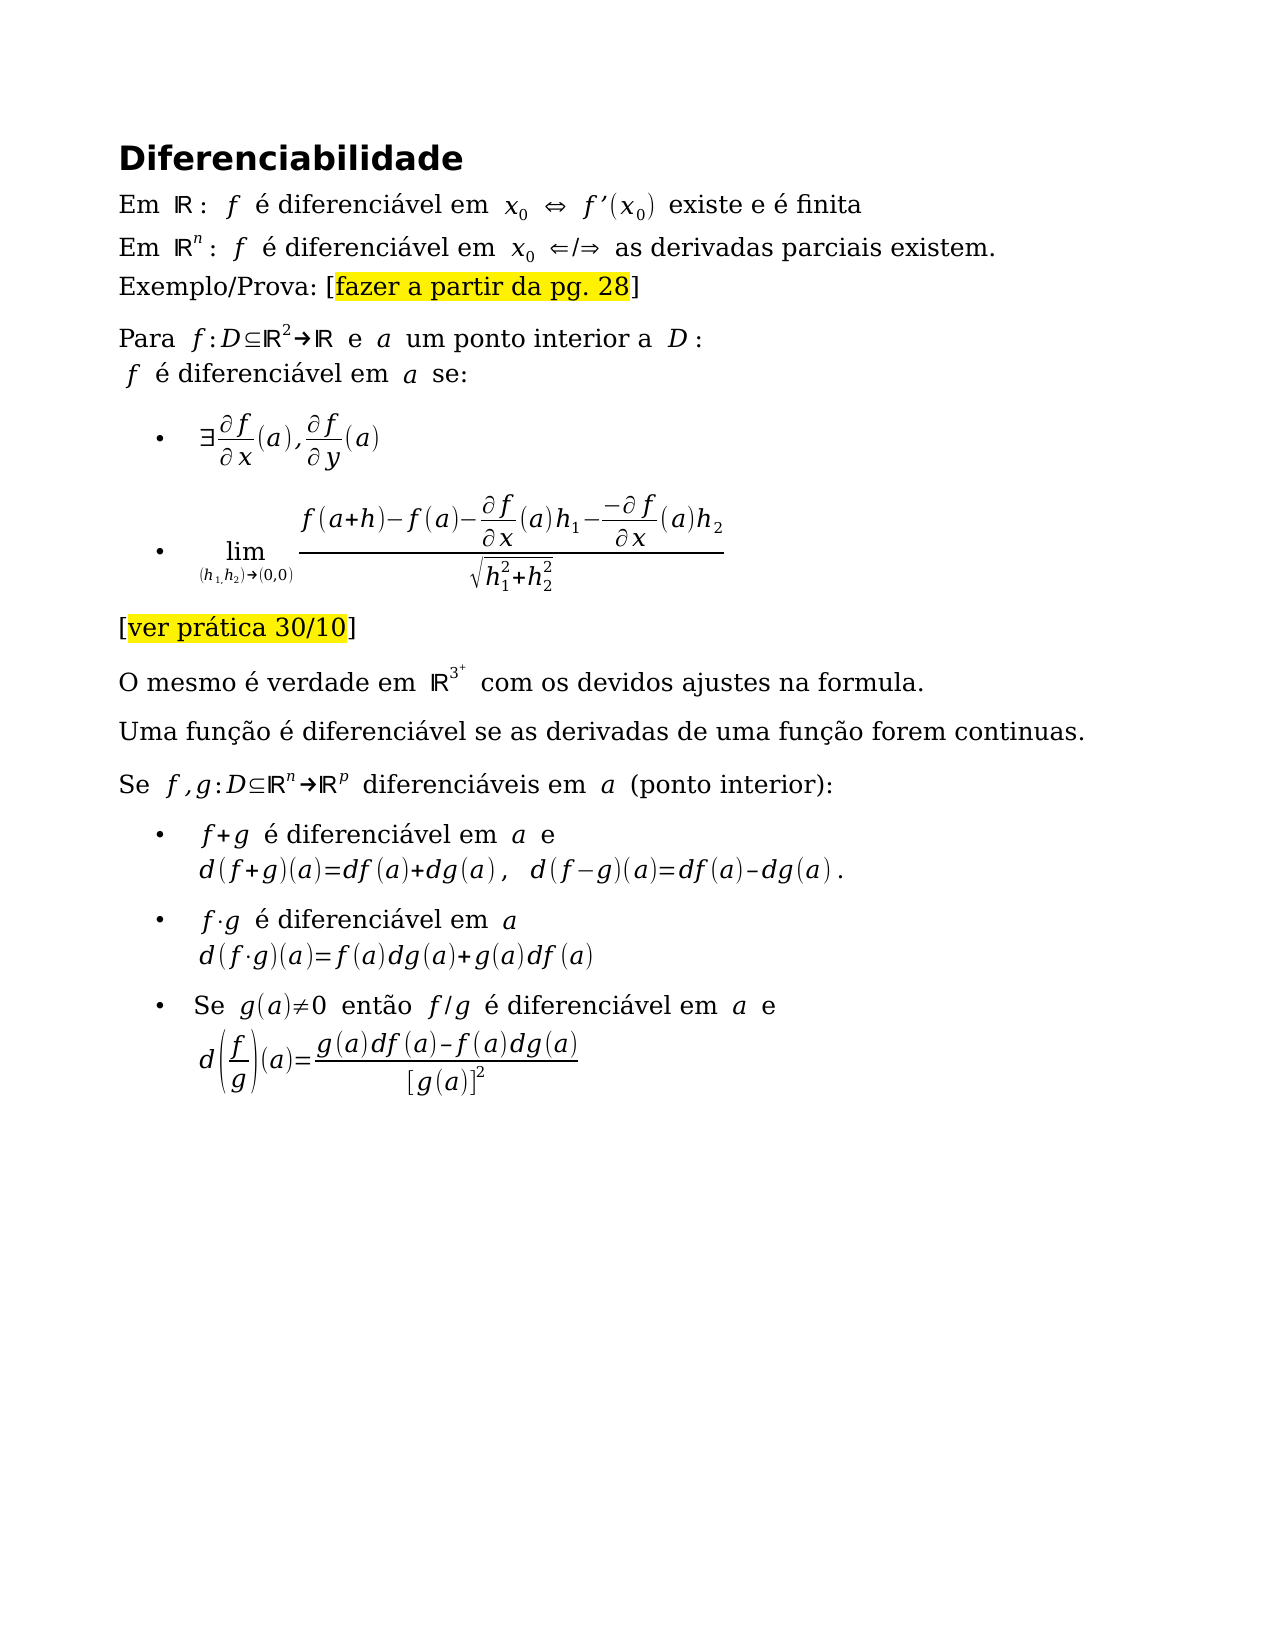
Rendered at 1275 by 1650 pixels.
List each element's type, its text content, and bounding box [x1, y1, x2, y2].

text Em : é diferenciável em existe e é finita Em : é diferenciável em as derivadas parciais existem. Exemplo/Prova: [fazer a partir da pg. 28] [118, 191, 1157, 301]
list é diferenciável em e , . [156, 820, 1157, 885]
subtitle Diferenciabilidade [118, 139, 1157, 178]
text Se diferenciáveis em (ponto interior): [118, 767, 1157, 799]
text O mesmo é verdade em com os devidos ajustes na formula. [118, 663, 1157, 697]
list Se então é diferenciável em e [156, 991, 1157, 1097]
list é diferenciável em [156, 906, 1157, 971]
text Para e um ponto interior a : é diferenciável em se: [118, 321, 1157, 389]
text [ver prática 30/10] [118, 613, 1157, 643]
text Uma função é diferenciável se as derivadas de uma função forem continuas. [118, 718, 1157, 747]
